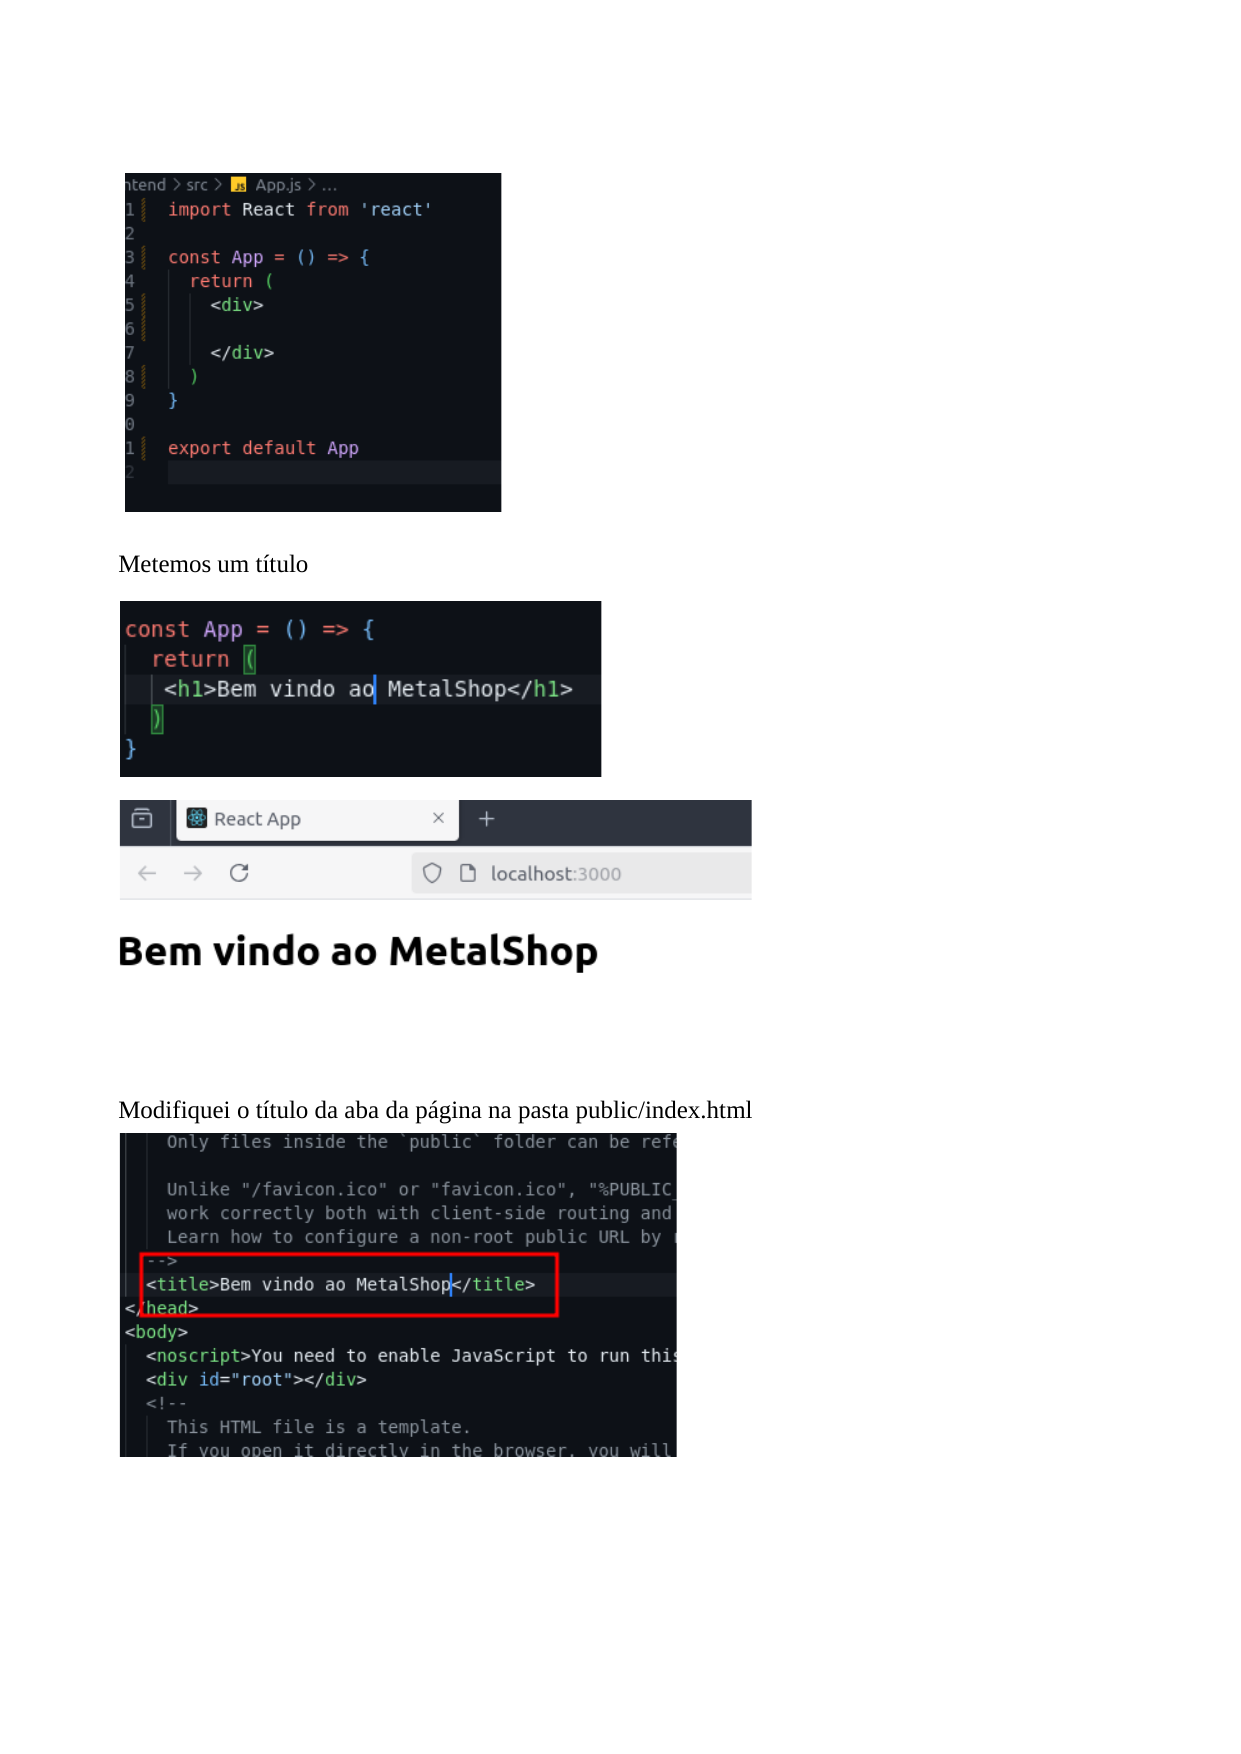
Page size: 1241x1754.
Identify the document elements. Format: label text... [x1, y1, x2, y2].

picture [119, 1133, 677, 1457]
picture [119, 800, 752, 1046]
text Metemos um título [118, 549, 1122, 578]
picture [125, 173, 502, 512]
picture [120, 601, 602, 777]
text Modifiquei o título da aba da página na pasta public/index.html [118, 1096, 1122, 1124]
